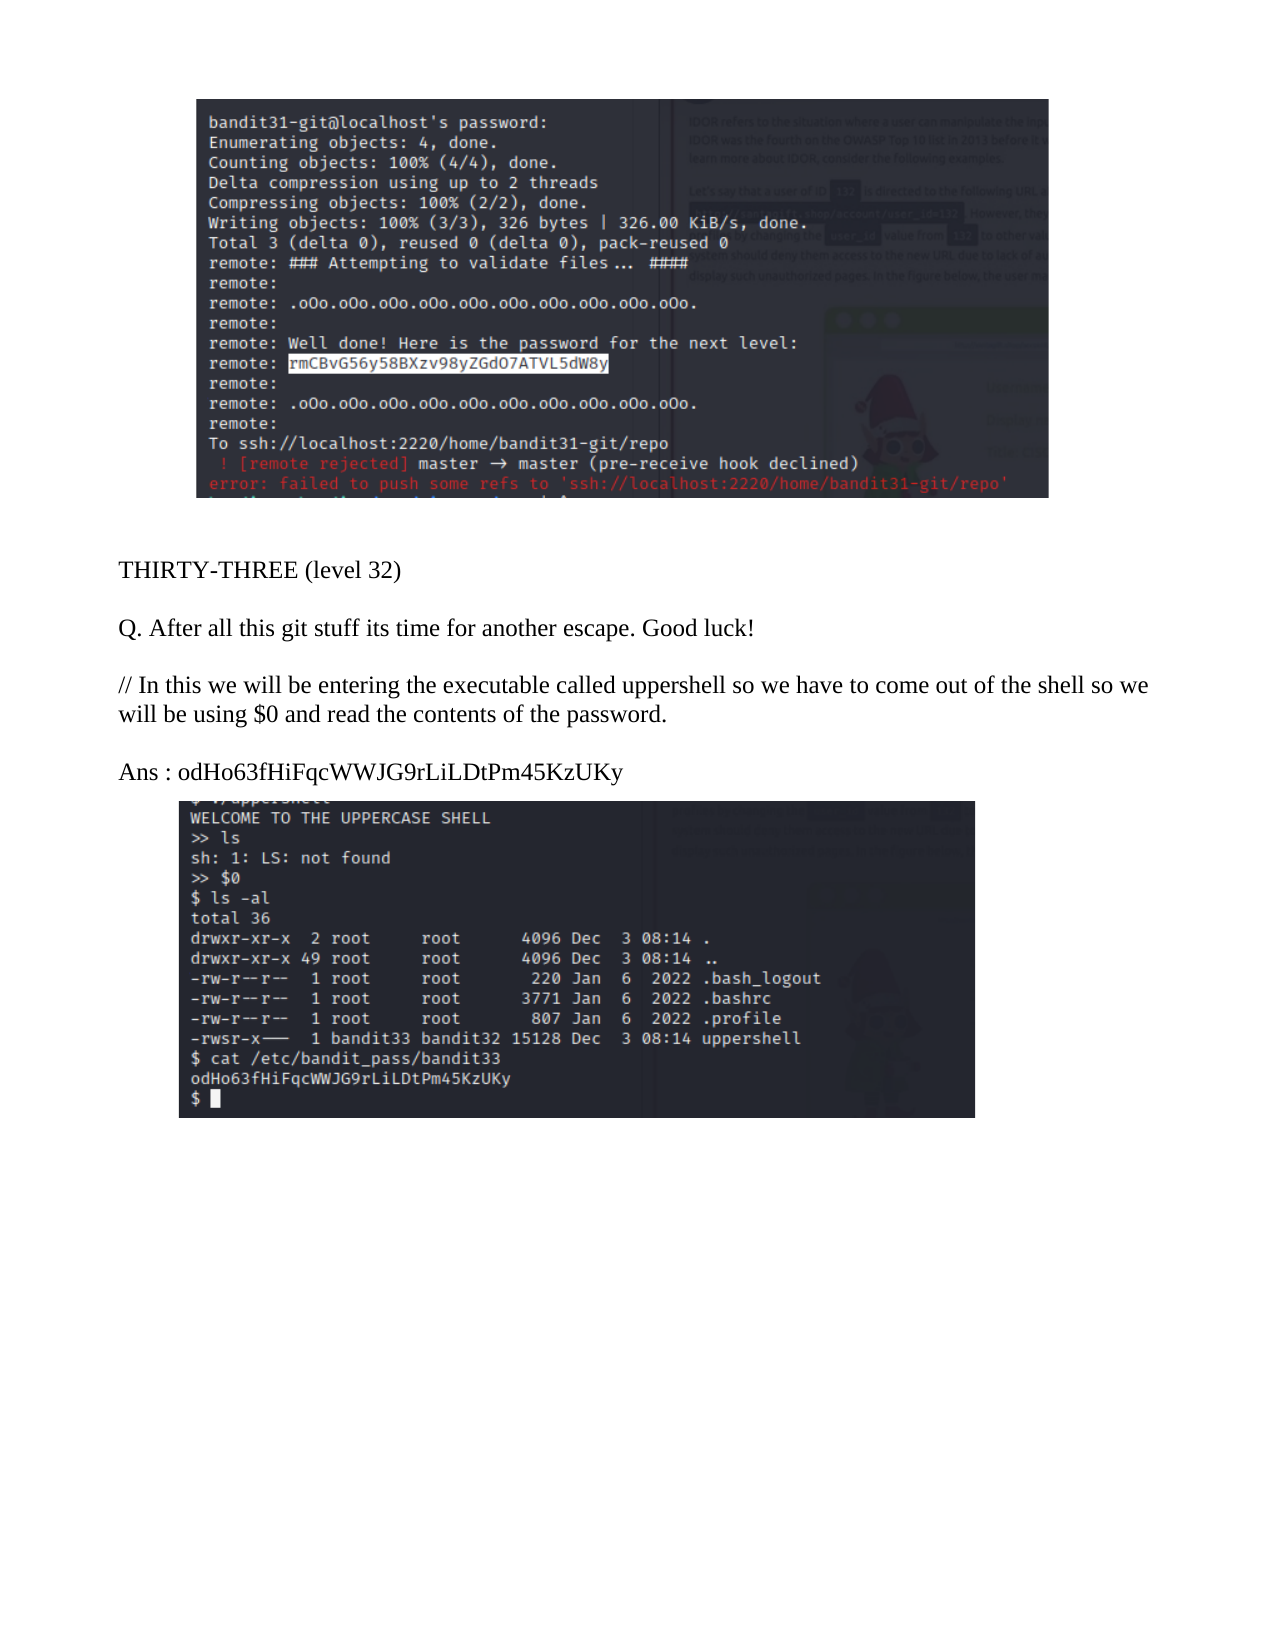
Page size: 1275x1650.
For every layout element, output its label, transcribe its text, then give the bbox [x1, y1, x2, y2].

text Ans : odHo63fHiFqcWWJG9rLiLDtPm45KzUKy [118, 757, 1157, 785]
picture [178, 801, 976, 1118]
picture [196, 99, 1049, 498]
text // In this we will be entering the executable called uppershell so we have to come out of the shell so we will be using $0 and read the contents of the password. [118, 670, 1157, 728]
text THIRTY-THREE (level 32) [118, 555, 1157, 584]
text Q. After all this git stuff its time for another escape. Good luck! [118, 613, 1157, 642]
